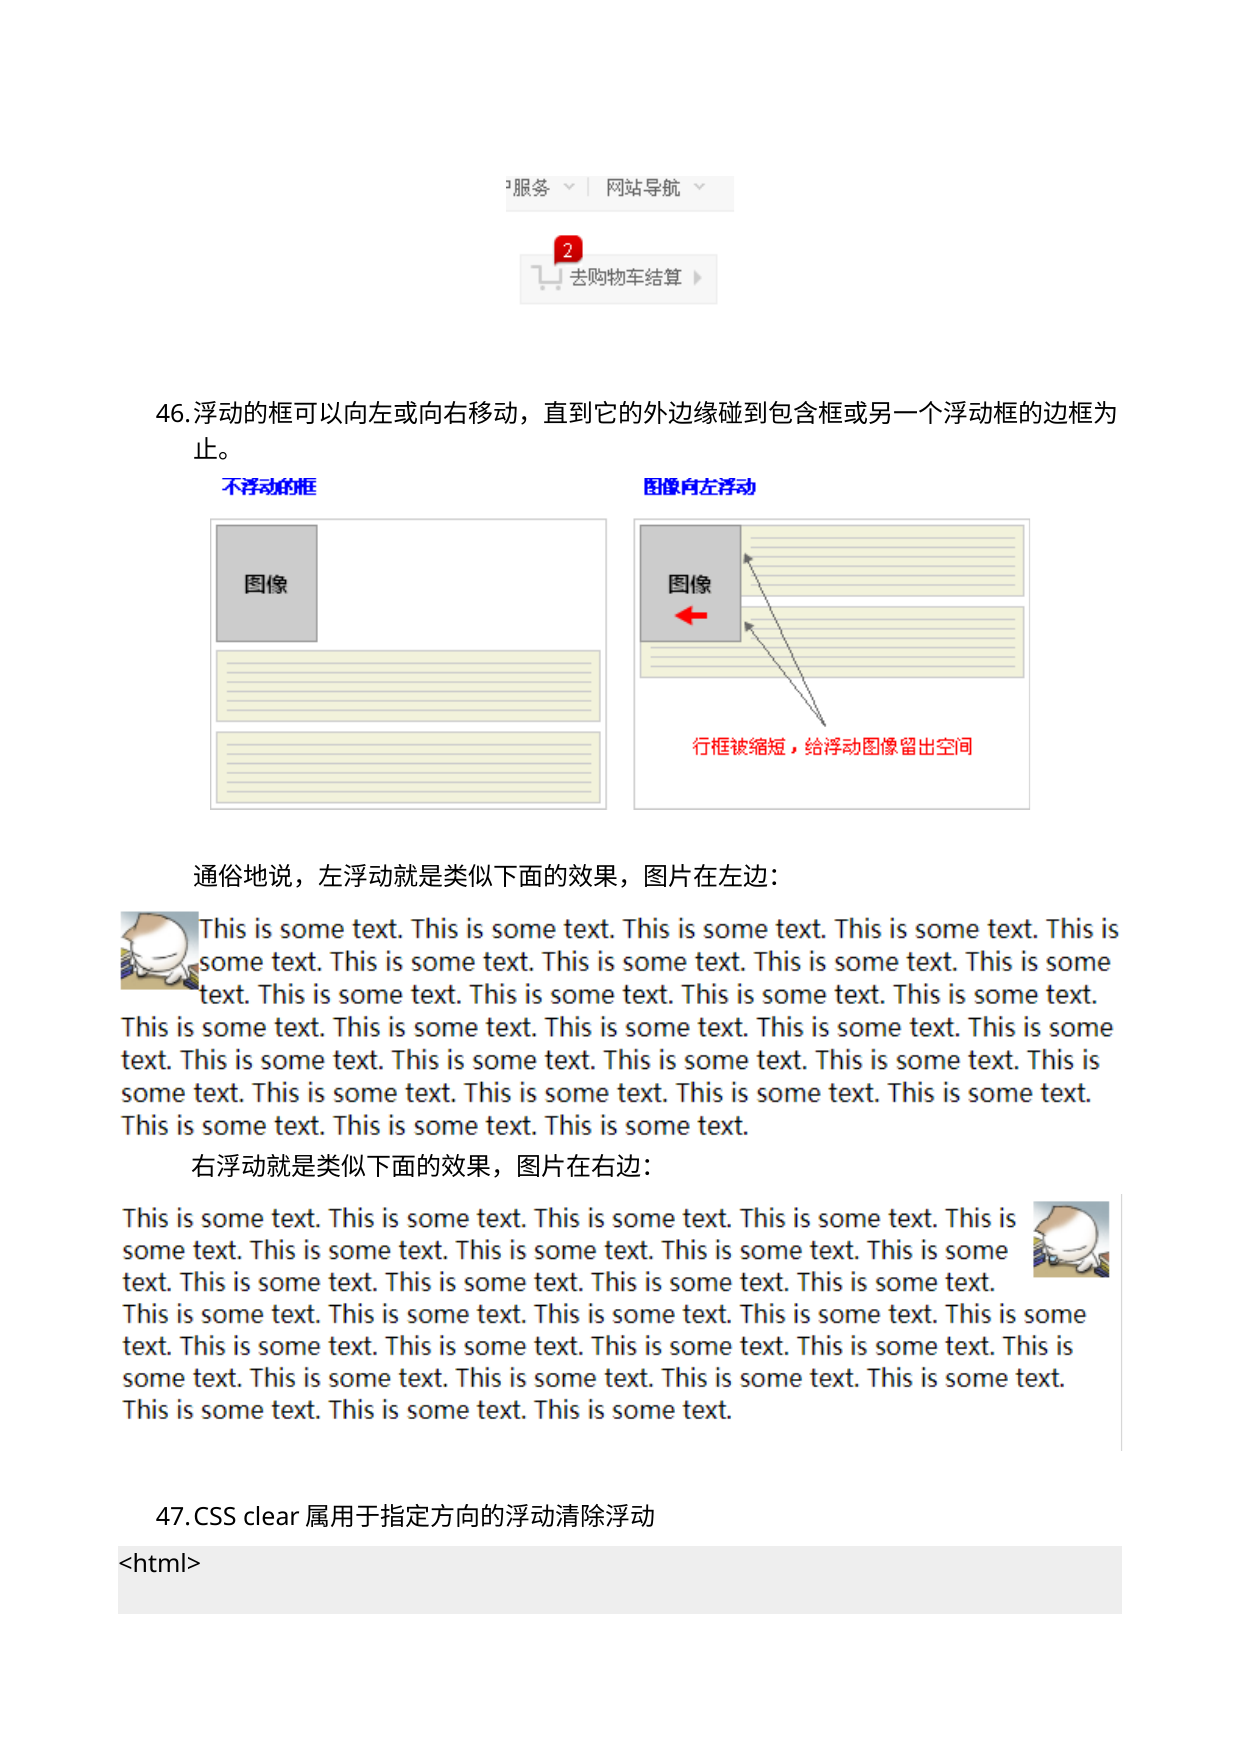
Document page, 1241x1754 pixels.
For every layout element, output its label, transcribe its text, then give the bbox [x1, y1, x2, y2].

text 右浮动就是类似下面的效果，图片在右边： [118, 1146, 1122, 1182]
picture [118, 1194, 1123, 1451]
list CSS clear属用于指定方向的浮动清除浮动 [156, 1497, 1122, 1533]
picture [506, 176, 735, 347]
list 通俗地说，左浮动就是类似下面的效果，图片在左边： [156, 856, 1122, 892]
picture [210, 478, 1031, 810]
table_header <html> [118, 1546, 1122, 1614]
list 浮动的框可以向左或向右移动，直到它的外边缘碰到包含框或另一个浮动框的边框为止。 [156, 393, 1122, 466]
picture [118, 904, 1123, 1146]
